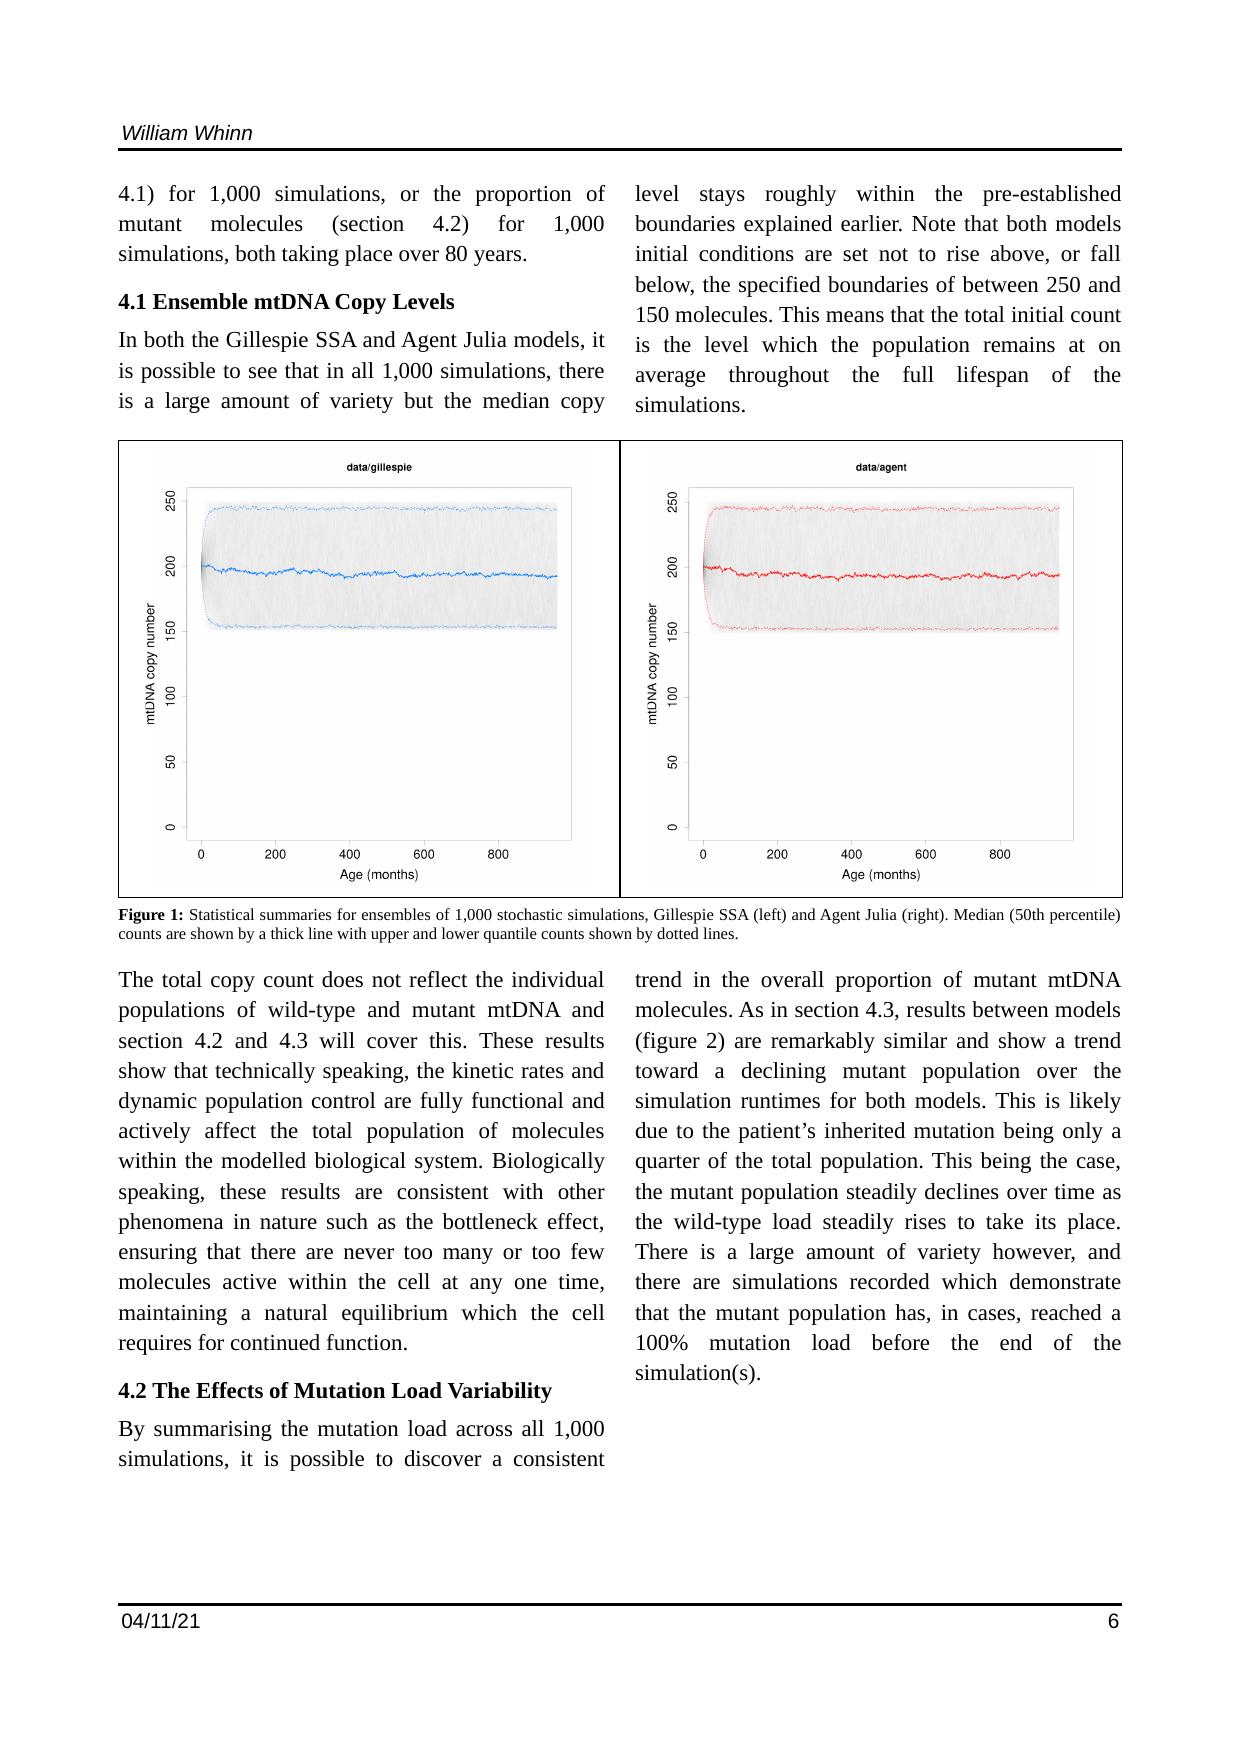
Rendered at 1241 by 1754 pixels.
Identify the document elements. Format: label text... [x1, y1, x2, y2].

picture [145, 446, 593, 892]
picture [647, 446, 1095, 892]
text trend in the overall proportion of mutant mtDNA molecules. As in section 4.3, results between models (figure 2) are remarkably similar and show a trend toward a declining mutant population over the simulation runtimes for both models. This is likely due to the patient’s inherited mutation being only a quarter of the total population. This being the case, the mutant population steadily declines over time as the wild-type load steadily rises to take its place. There is a large amount of variety however, and there are simulations recorded which demonstrate that the mutant population has, in cases, reached a 100% mutation load before the end of the simulation(s). [635, 966, 1122, 1385]
subtitle 4.1 Ensemble mtDNA Copy Levels [118, 288, 605, 315]
text level stays roughly within the pre-established boundaries explained earlier. Note that both models initial conditions are set not to rise above, or fall below, the specified boundaries of between 250 and 150 molecules. This means that the total initial count is the level which the population remains at on average throughout the full lifespan of the simulations. [635, 180, 1122, 418]
text 4.1) for 1,000 simulations, or the proportion of mutant molecules (section 4.2) for 1,000 simulations, both taking place over 80 years. [118, 180, 605, 267]
text In both the Gillespie SSA and Agent Julia models, it is possible to see that in all 1,000 simulations, there is a large amount of variety but the median copy [118, 327, 605, 413]
table_header [119, 441, 619, 897]
text The total copy count does not reflect the individual populations of wild-type and mutant mtDNA and section 4.2 and 4.3 will cover this. These results show that technically speaking, the kinetic rates and dynamic population control are fully functional and actively affect the total population of molecules within the modelled biological system. Biologically speaking, these results are consistent with other phenomena in nature such as the bottleneck effect, ensuring that there are never too many or too few molecules active within the cell at any one time, maintaining a natural equilibrium which the cell requires for continued function. [118, 966, 605, 1355]
table_header [621, 441, 1122, 897]
table_cell Figure 1: Statistical summaries for ensembles of 1,000 stochastic simulations, Gillespie SSA (left) and Agent Julia (right). Median (50th percentile) counts are shown by a thick line with upper and lower quantile counts shown by dotted lines. [118, 898, 1122, 948]
subtitle 4.2 The Effects of Mutation Load Variability [118, 1377, 605, 1403]
text By summarising the mutation load across all 1,000 simulations, it is possible to discover a consistent [118, 1415, 605, 1471]
